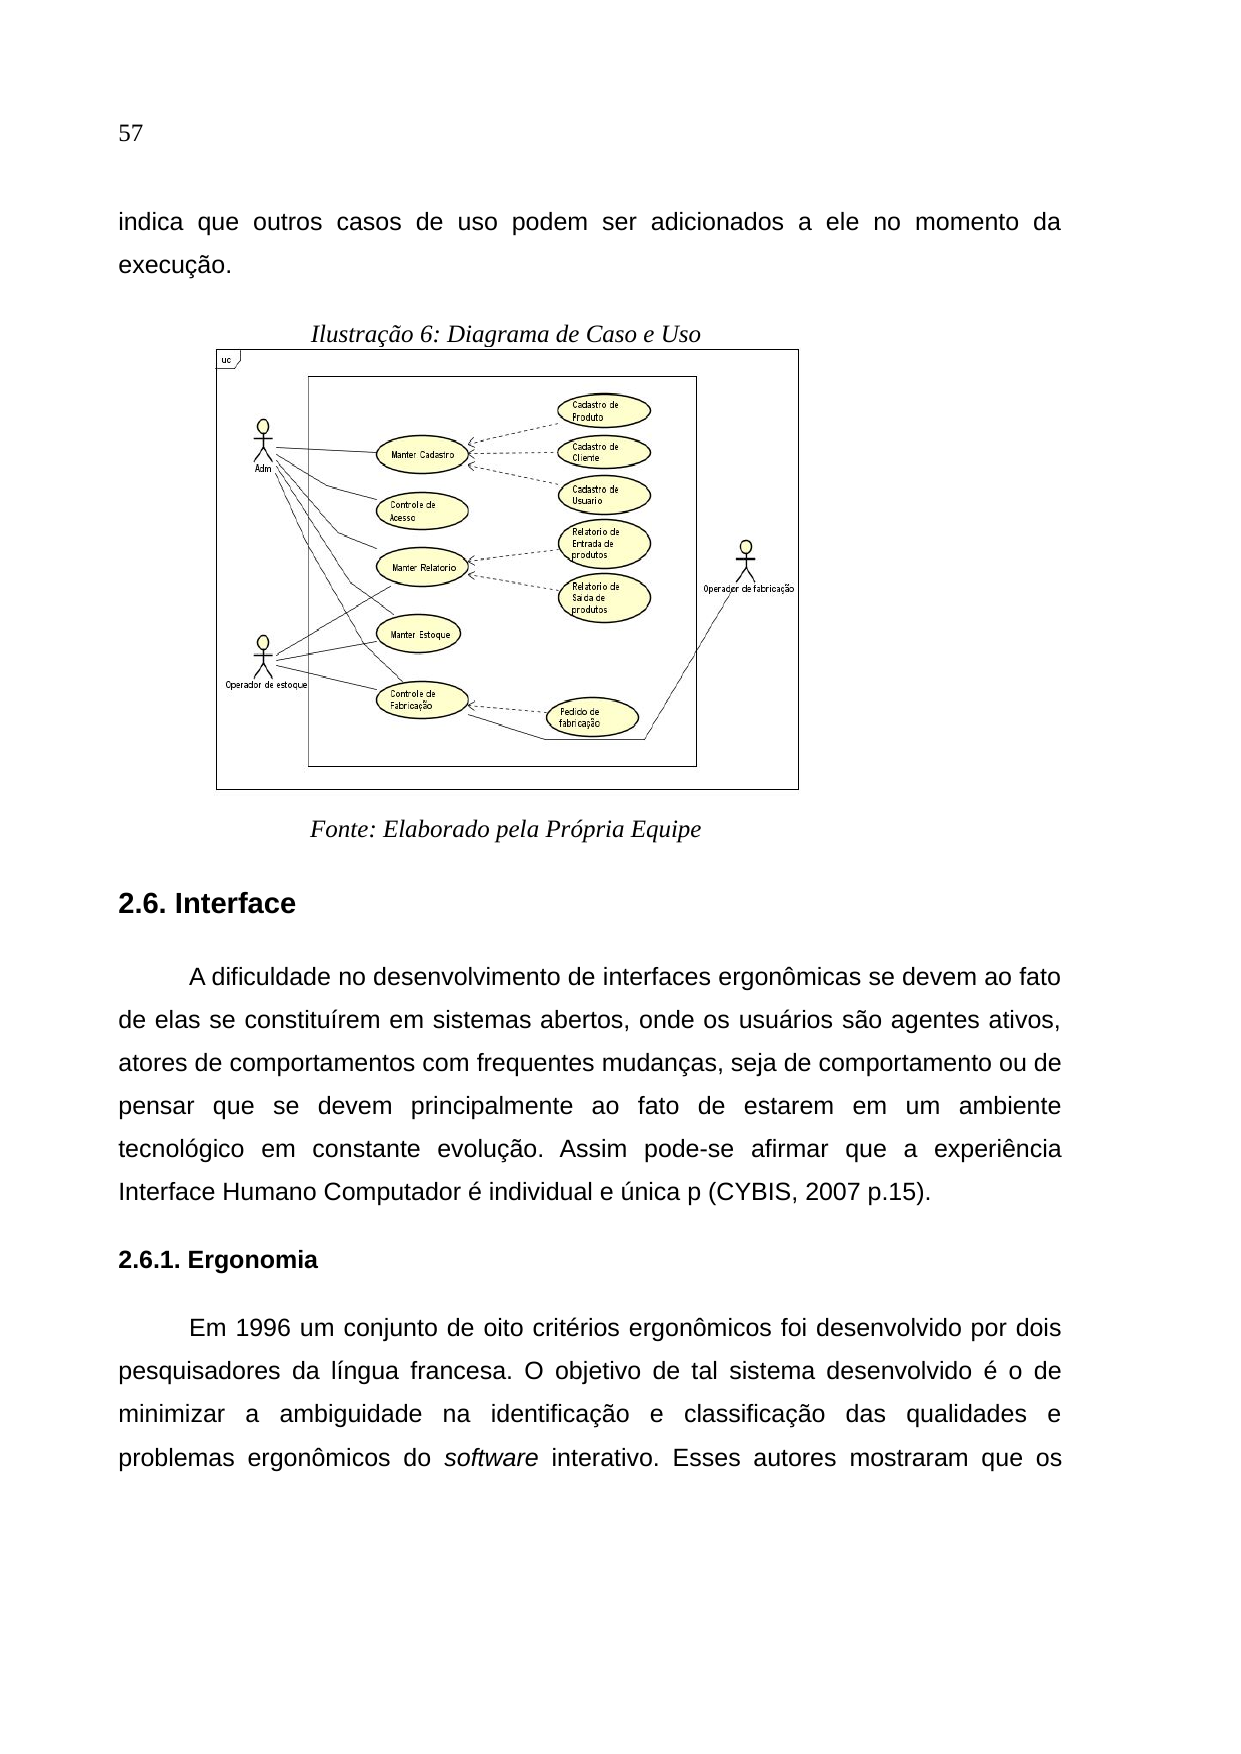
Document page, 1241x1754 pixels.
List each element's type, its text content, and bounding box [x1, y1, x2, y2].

picture [213, 347, 801, 796]
text indica que outros casos de uso podem ser adicionados a ele no momento da execução. [118, 207, 1063, 278]
subtitle 2.6. Interface [118, 887, 1063, 920]
text Ilustração 6: Diagrama de Caso e Uso [130, 319, 884, 796]
text Fonte: Elaborado pela Própria Equipe [118, 814, 896, 843]
subtitle 2.6.1. Ergonomia [118, 1245, 1063, 1274]
text A dificuldade no desenvolvimento de interfaces ergonômicas se devem ao fato de elas se constituírem em sistemas abertos, onde os usuários são agentes ativos, atores de comportamentos com frequentes mudanças, seja de comportamento ou de pensar que se devem principalmente ao fato de estarem em um ambiente tecnológico em constante evolução. Assim pode-se afirmar que a experiência Interface Humano Computador é individual e única p (CYBIS, 2007 p.15). [118, 962, 1063, 1206]
text Em 1996 um conjunto de oito critérios ergonômicos foi desenvolvido por dois pesquisadores da língua francesa. O objetivo de tal sistema desenvolvido é o de minimizar a ambiguidade na identificação e classificação das qualidades e problemas ergonômicos do software interativo. Esses autores mostraram que os [118, 1313, 1063, 1471]
